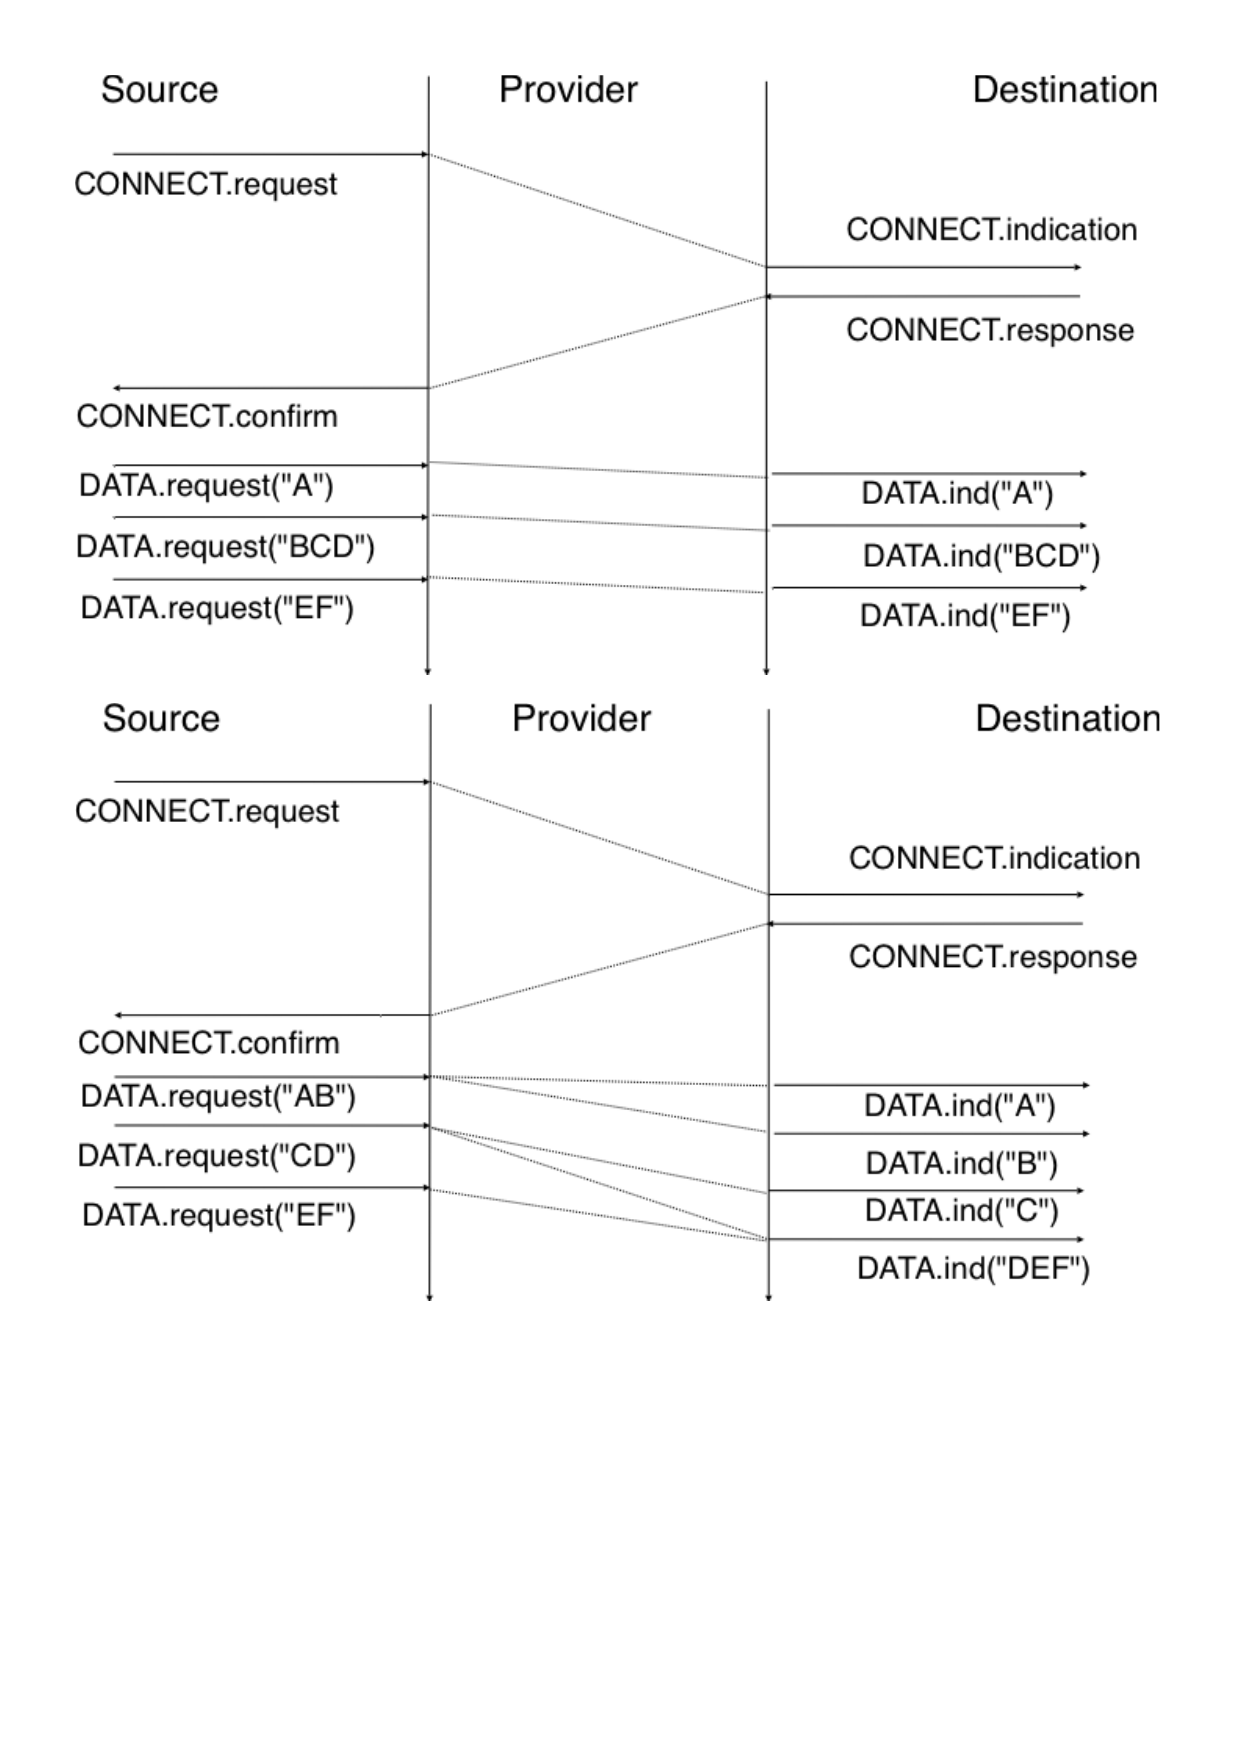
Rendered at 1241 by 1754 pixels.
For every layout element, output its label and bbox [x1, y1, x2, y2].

picture [75, 703, 1160, 1301]
picture [75, 75, 1157, 675]
